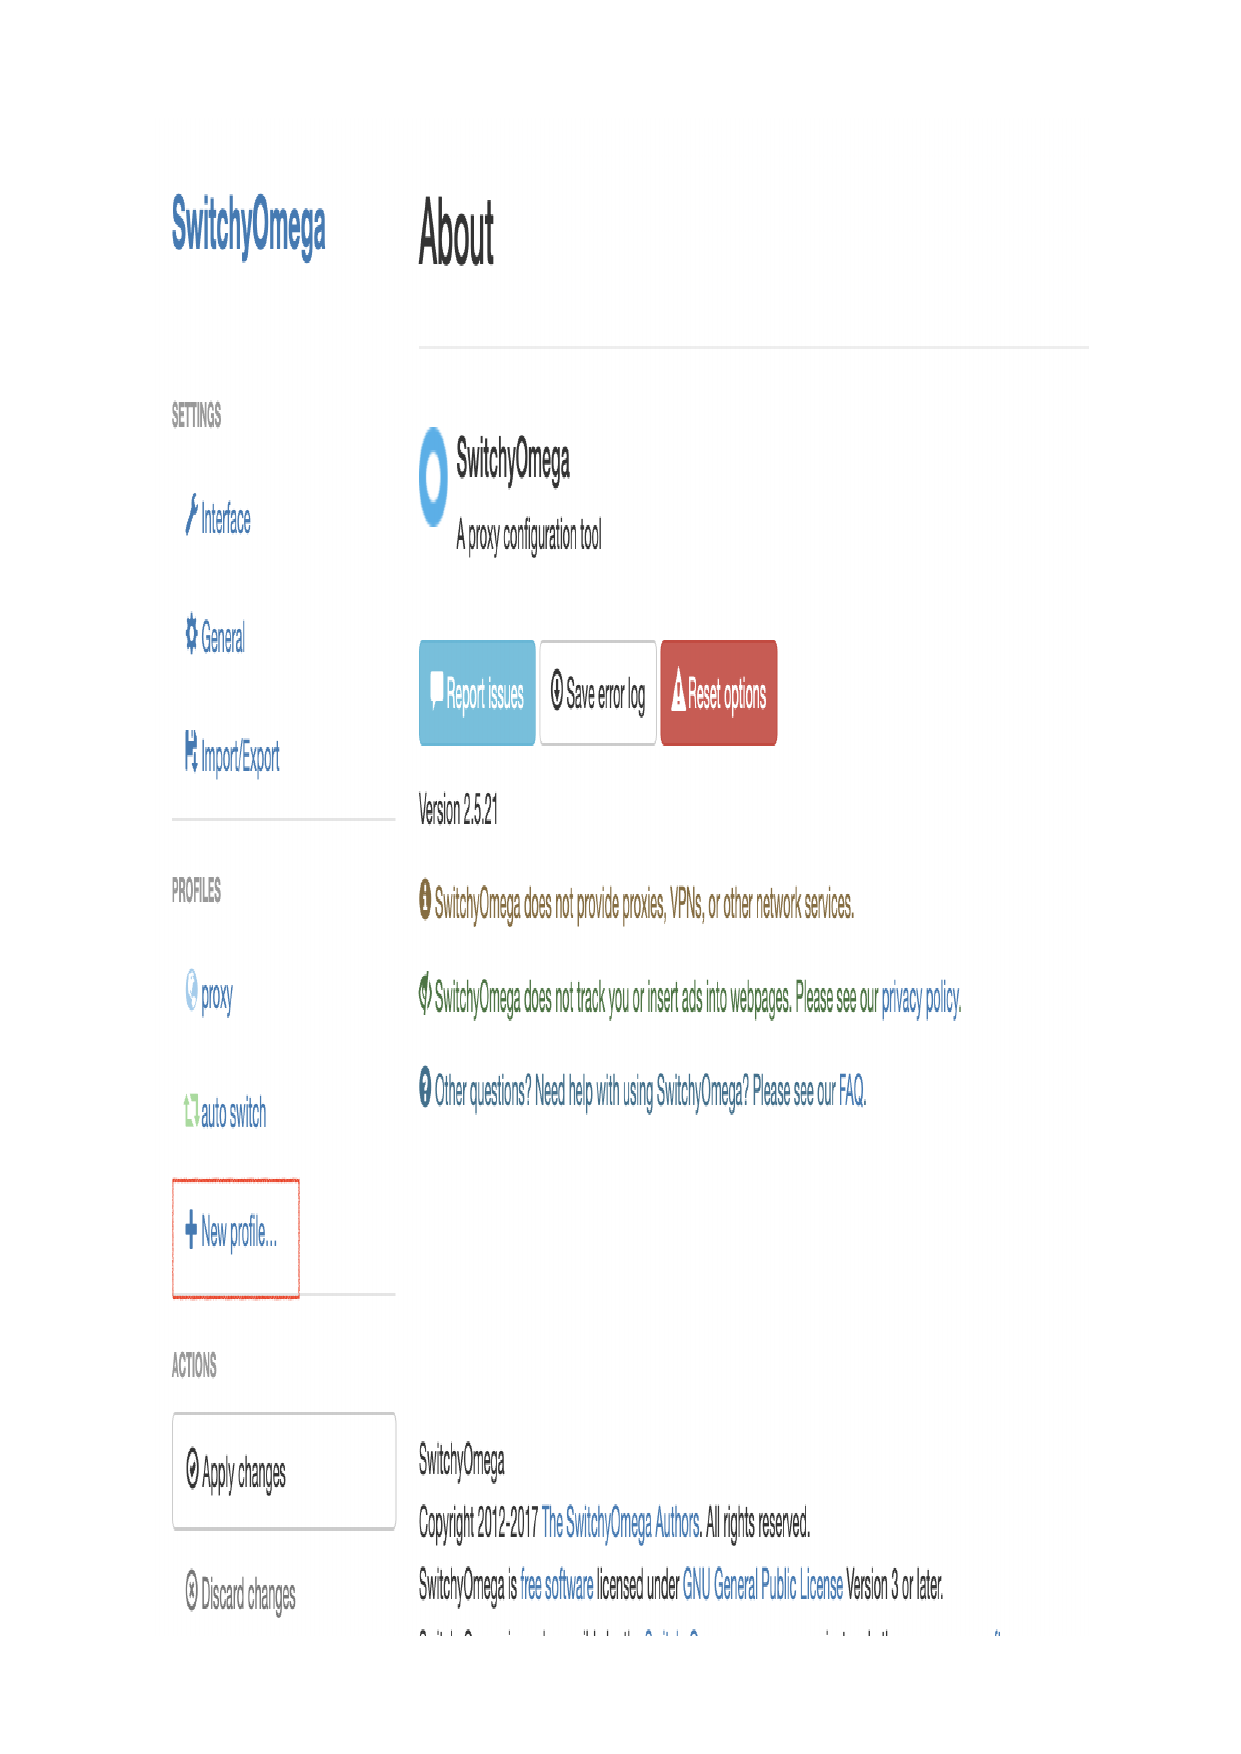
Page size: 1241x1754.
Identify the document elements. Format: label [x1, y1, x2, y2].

picture [151, 118, 1089, 1636]
